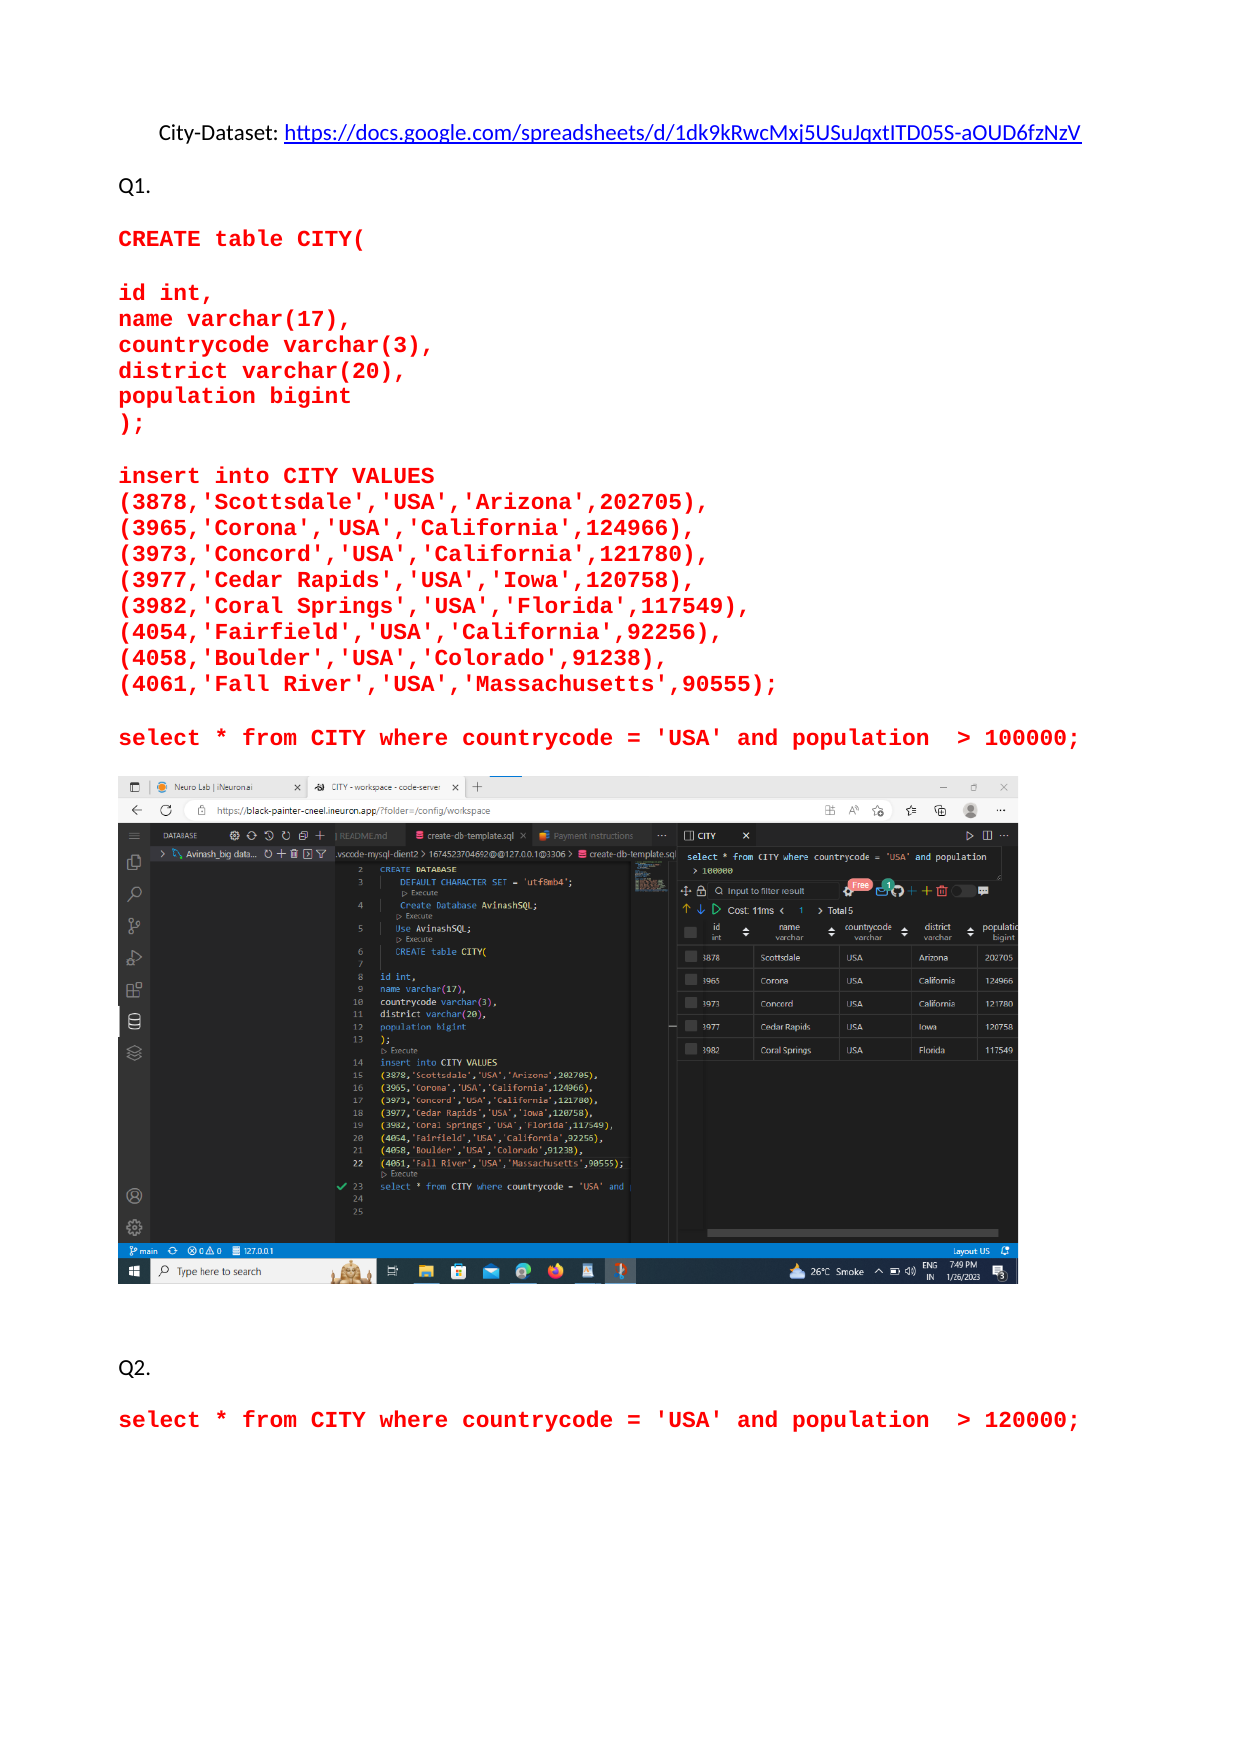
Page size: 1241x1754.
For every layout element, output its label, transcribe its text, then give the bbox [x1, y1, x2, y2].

text select * from CITY where countrycode = 'USA' and population > 120000; [118, 1409, 1122, 1435]
text district varchar(20), [118, 359, 1122, 385]
text (3965,'Corona','USA','California',124966), [118, 517, 1122, 543]
text name varchar(17), [118, 307, 1122, 333]
text (3878,'Scottsdale','USA','Arizona',202705), [118, 491, 1122, 517]
text Q2. [118, 1353, 1122, 1381]
text population bigint [118, 385, 1122, 411]
text (4058,'Boulder','USA','Colorado',91238), [118, 646, 1122, 672]
text CREATE table CITY( [118, 227, 1122, 253]
text (4061,'Fall River','USA','Massachusetts',90555); [118, 672, 1122, 698]
text id int, [118, 281, 1122, 307]
text select * from CITY where countrycode = 'USA' and population > 100000; [118, 726, 1122, 752]
text (3977,'Cedar Rapids','USA','Iowa',120758), [118, 568, 1122, 594]
text ); [118, 411, 1122, 437]
text insert into CITY VALUES [118, 465, 1122, 491]
text (4054,'Fairfield','USA','California',92256), [118, 620, 1122, 646]
text Q1. [118, 171, 1122, 199]
text City-Dataset: https://docs.google.com/spreadsheets/d/1dk9kRwcMxj5USuJqxtITD05S-aOUD6fzNzV [118, 118, 1122, 146]
text (3982,'Coral Springs','USA','Florida',117549), [118, 594, 1122, 620]
text countrycode varchar(3), [118, 333, 1122, 359]
text (3973,'Concord','USA','California',121780), [118, 543, 1122, 568]
